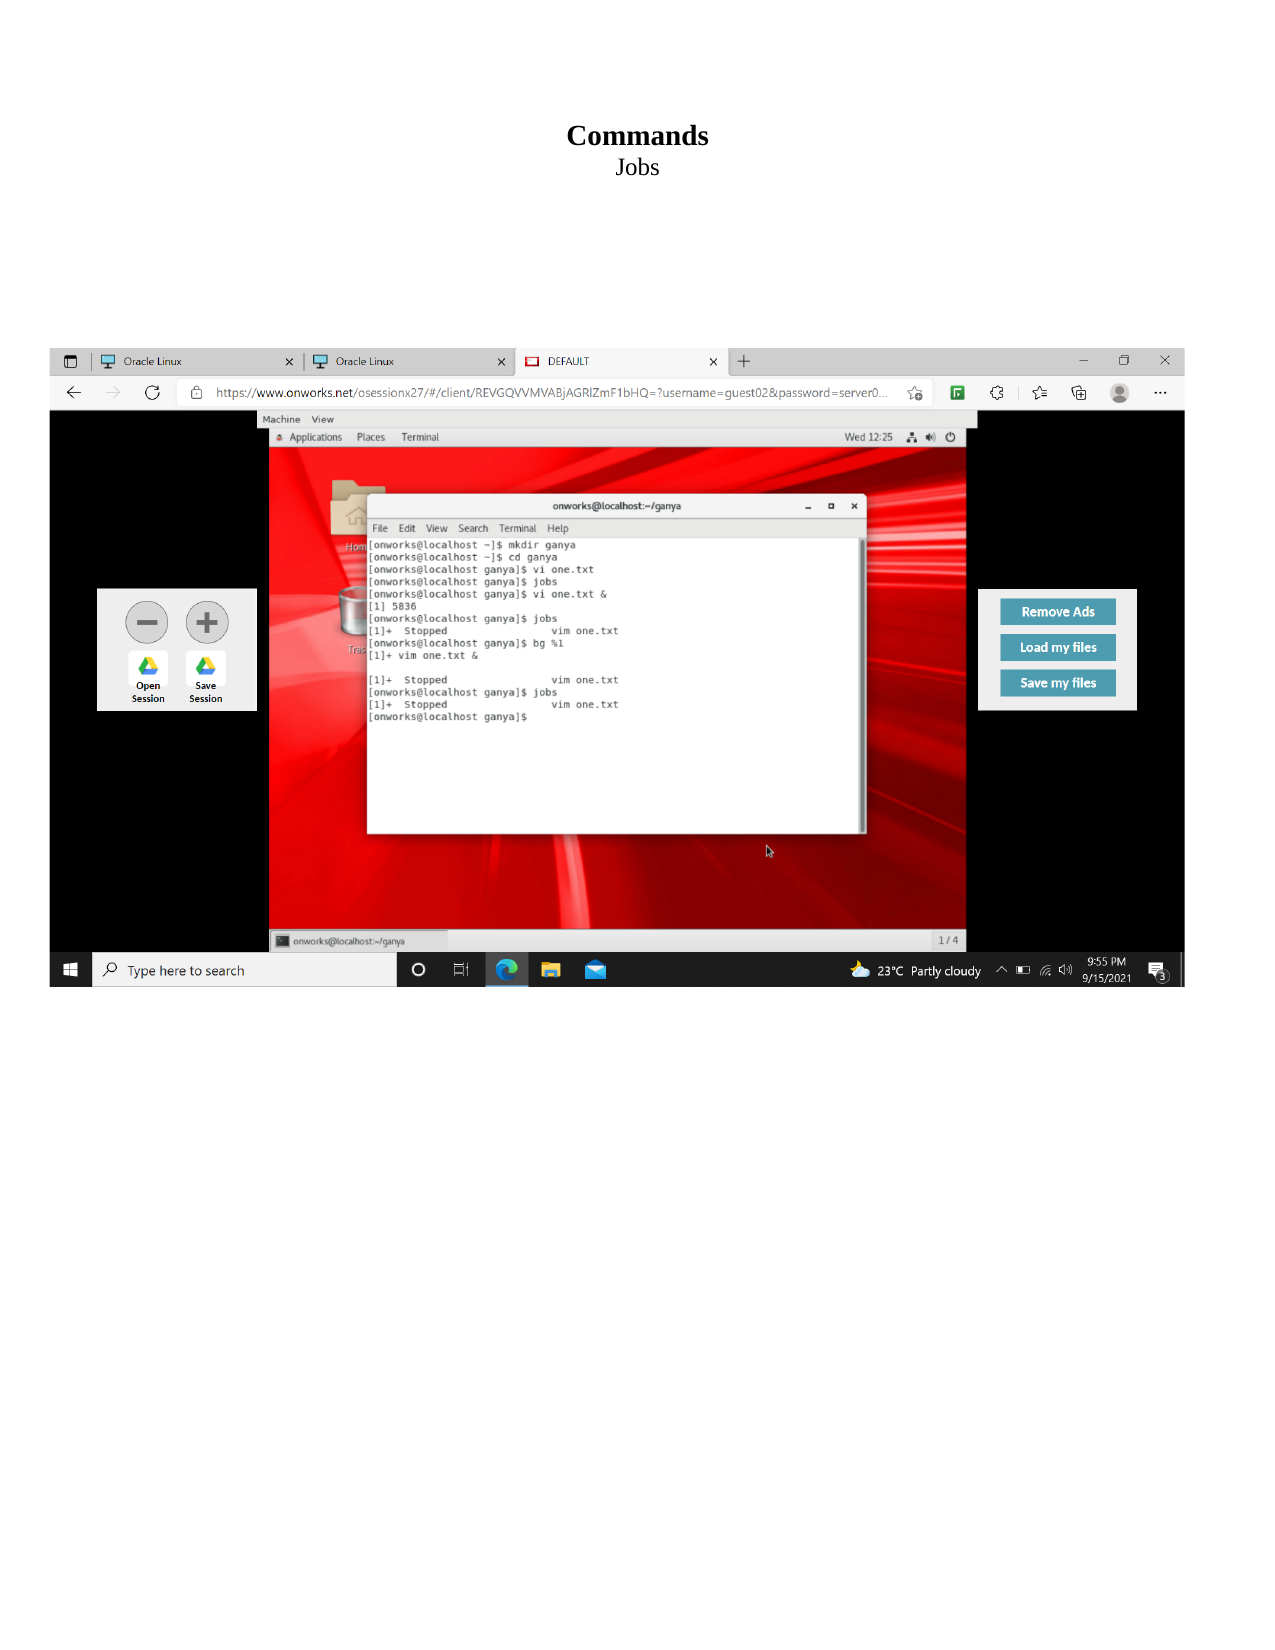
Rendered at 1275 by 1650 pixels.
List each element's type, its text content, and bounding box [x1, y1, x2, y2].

text Commands [118, 118, 1157, 152]
text Jobs [118, 152, 1157, 180]
